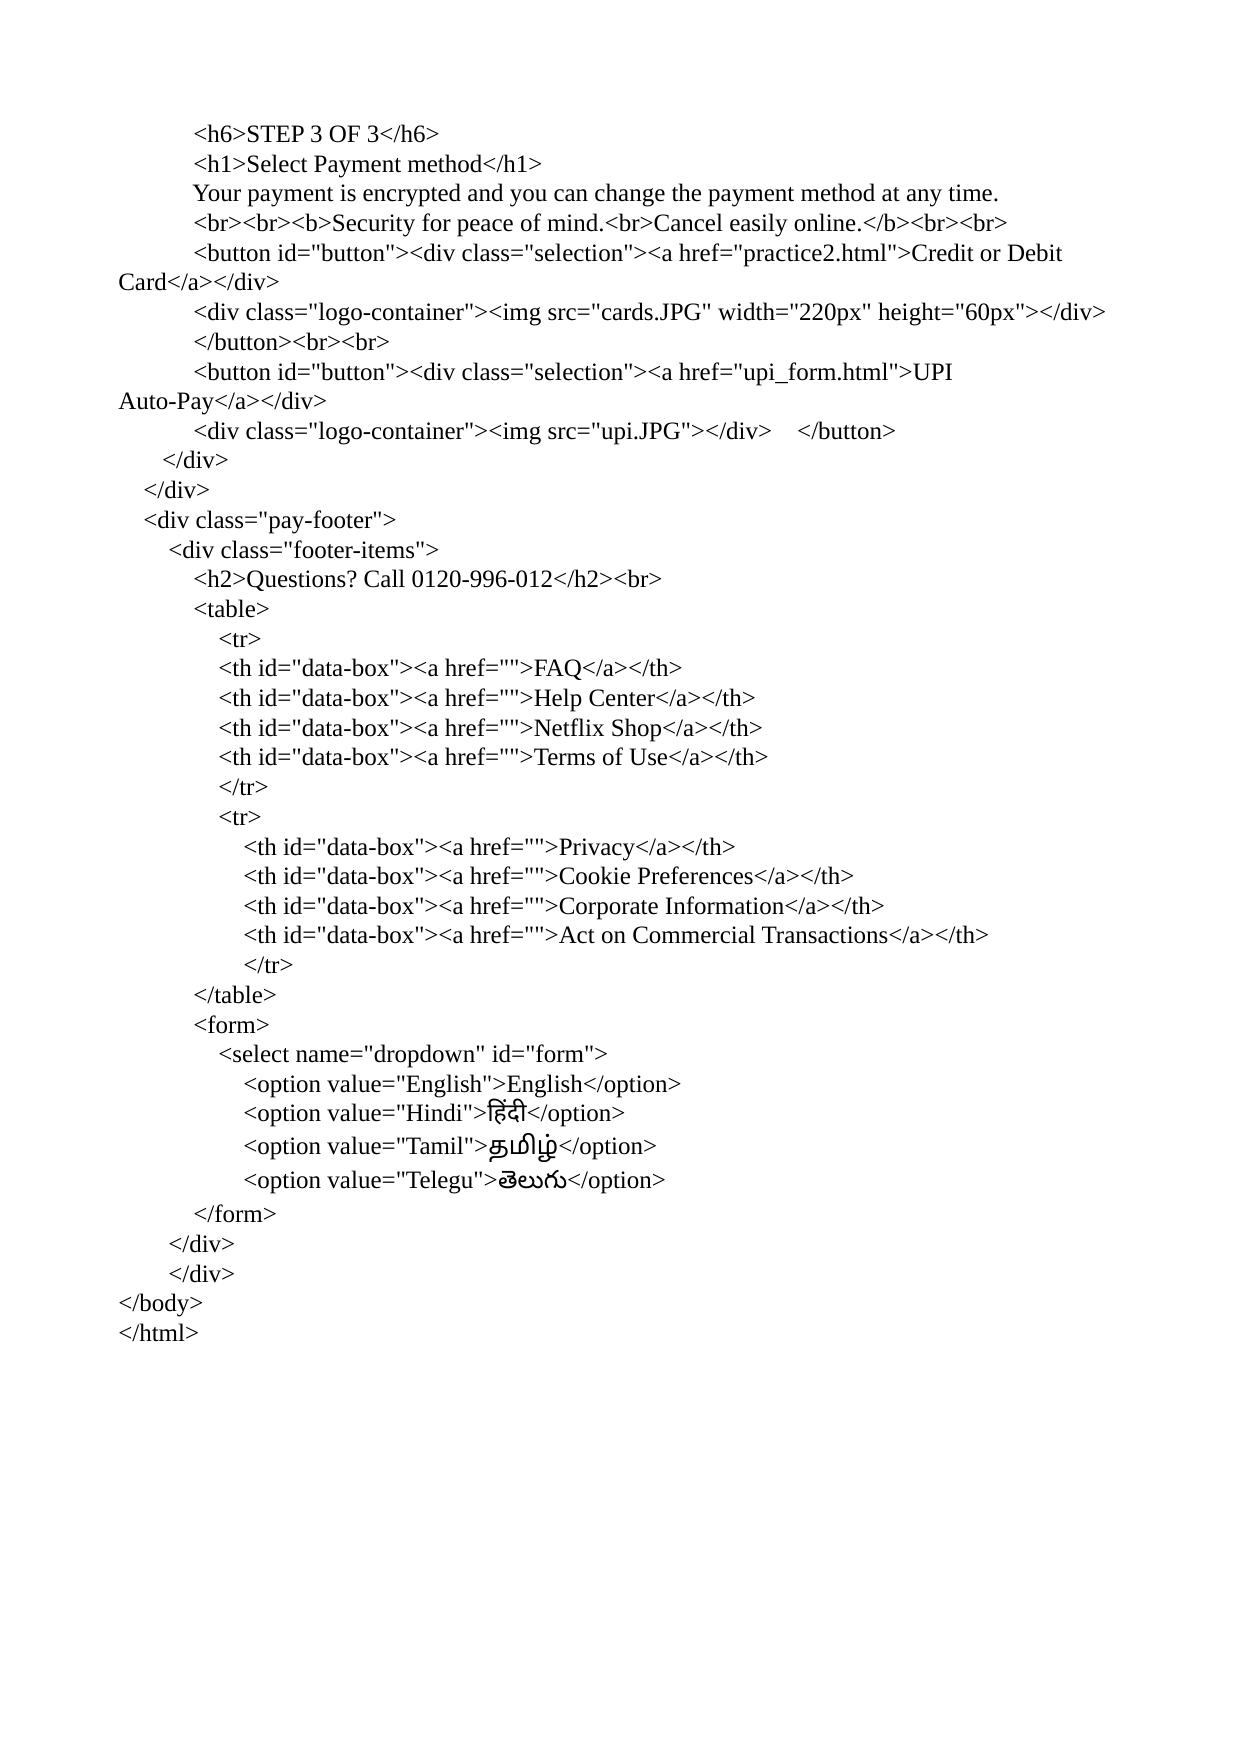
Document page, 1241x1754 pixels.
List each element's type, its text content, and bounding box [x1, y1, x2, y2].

text <option value="Telegu">తెలుగు</option> [118, 1165, 1122, 1198]
text </div> [118, 445, 1122, 474]
text <select name="dropdown" id="form"> [118, 1038, 1122, 1068]
text <div class="pay-footer"> [118, 504, 1122, 534]
text <th id="data-box"><a href="">Netflix Shop</a></th> [118, 712, 1122, 742]
text <table> [118, 593, 1122, 623]
text <th id="data-box"><a href="">Privacy</a></th> [118, 831, 1122, 860]
text </div> [118, 1258, 1122, 1287]
text <h1>Select Payment method</h1> [118, 148, 1122, 177]
text <h6>STEP 3 OF 3</h6> [118, 118, 1122, 148]
text </table> [118, 979, 1122, 1009]
text </tr> [118, 771, 1122, 801]
text <th id="data-box"><a href="">Terms of Use</a></th> [118, 742, 1122, 771]
text <th id="data-box"><a href="">Cookie Preferences</a></th> [118, 860, 1122, 890]
text <button id="button"><div class="selection"><a href="practice2.html">Credit or Debit Card</a></div> [118, 237, 1122, 296]
text </div> [118, 1228, 1122, 1258]
text <option value="Hindi">हिंदी</option> [118, 1098, 1122, 1131]
text <h2>Questions? Call 0120-996-012</h2><br> [118, 563, 1122, 593]
text </div> [118, 474, 1122, 504]
text <option value="Tamil">தமிழ்</option> [118, 1131, 1122, 1165]
text </body> [118, 1287, 1122, 1317]
text <th id="data-box"><a href="">Corporate Information</a></th> [118, 890, 1122, 920]
text </html> [118, 1317, 1122, 1347]
text <form> [118, 1009, 1122, 1038]
text <br><br><b>Security for peace of mind.<br>Cancel easily online.</b><br><br> [118, 207, 1122, 237]
text <th id="data-box"><a href="">Act on Commercial Transactions</a></th> [118, 920, 1122, 949]
text Your payment is encrypted and you can change the payment method at any time. [118, 177, 1122, 207]
text <div class="logo-container"><img src="upi.JPG"></div> </button> [118, 415, 1122, 445]
text </button><br><br> [118, 326, 1122, 356]
text <th id="data-box"><a href="">FAQ</a></th> [118, 652, 1122, 682]
text <div class="logo-container"><img src="cards.JPG" width="220px" height="60px"></div> [118, 296, 1122, 326]
text <tr> [118, 801, 1122, 831]
text <option value="English">English</option> [118, 1068, 1122, 1098]
text <button id="button"><div class="selection"><a href="upi_form.html">UPI Auto-Pay</a></div> [118, 356, 1122, 415]
text </form> [118, 1198, 1122, 1228]
text <tr> [118, 623, 1122, 652]
text <th id="data-box"><a href="">Help Center</a></th> [118, 682, 1122, 712]
text </tr> [118, 949, 1122, 979]
text <div class="footer-items"> [118, 534, 1122, 563]
